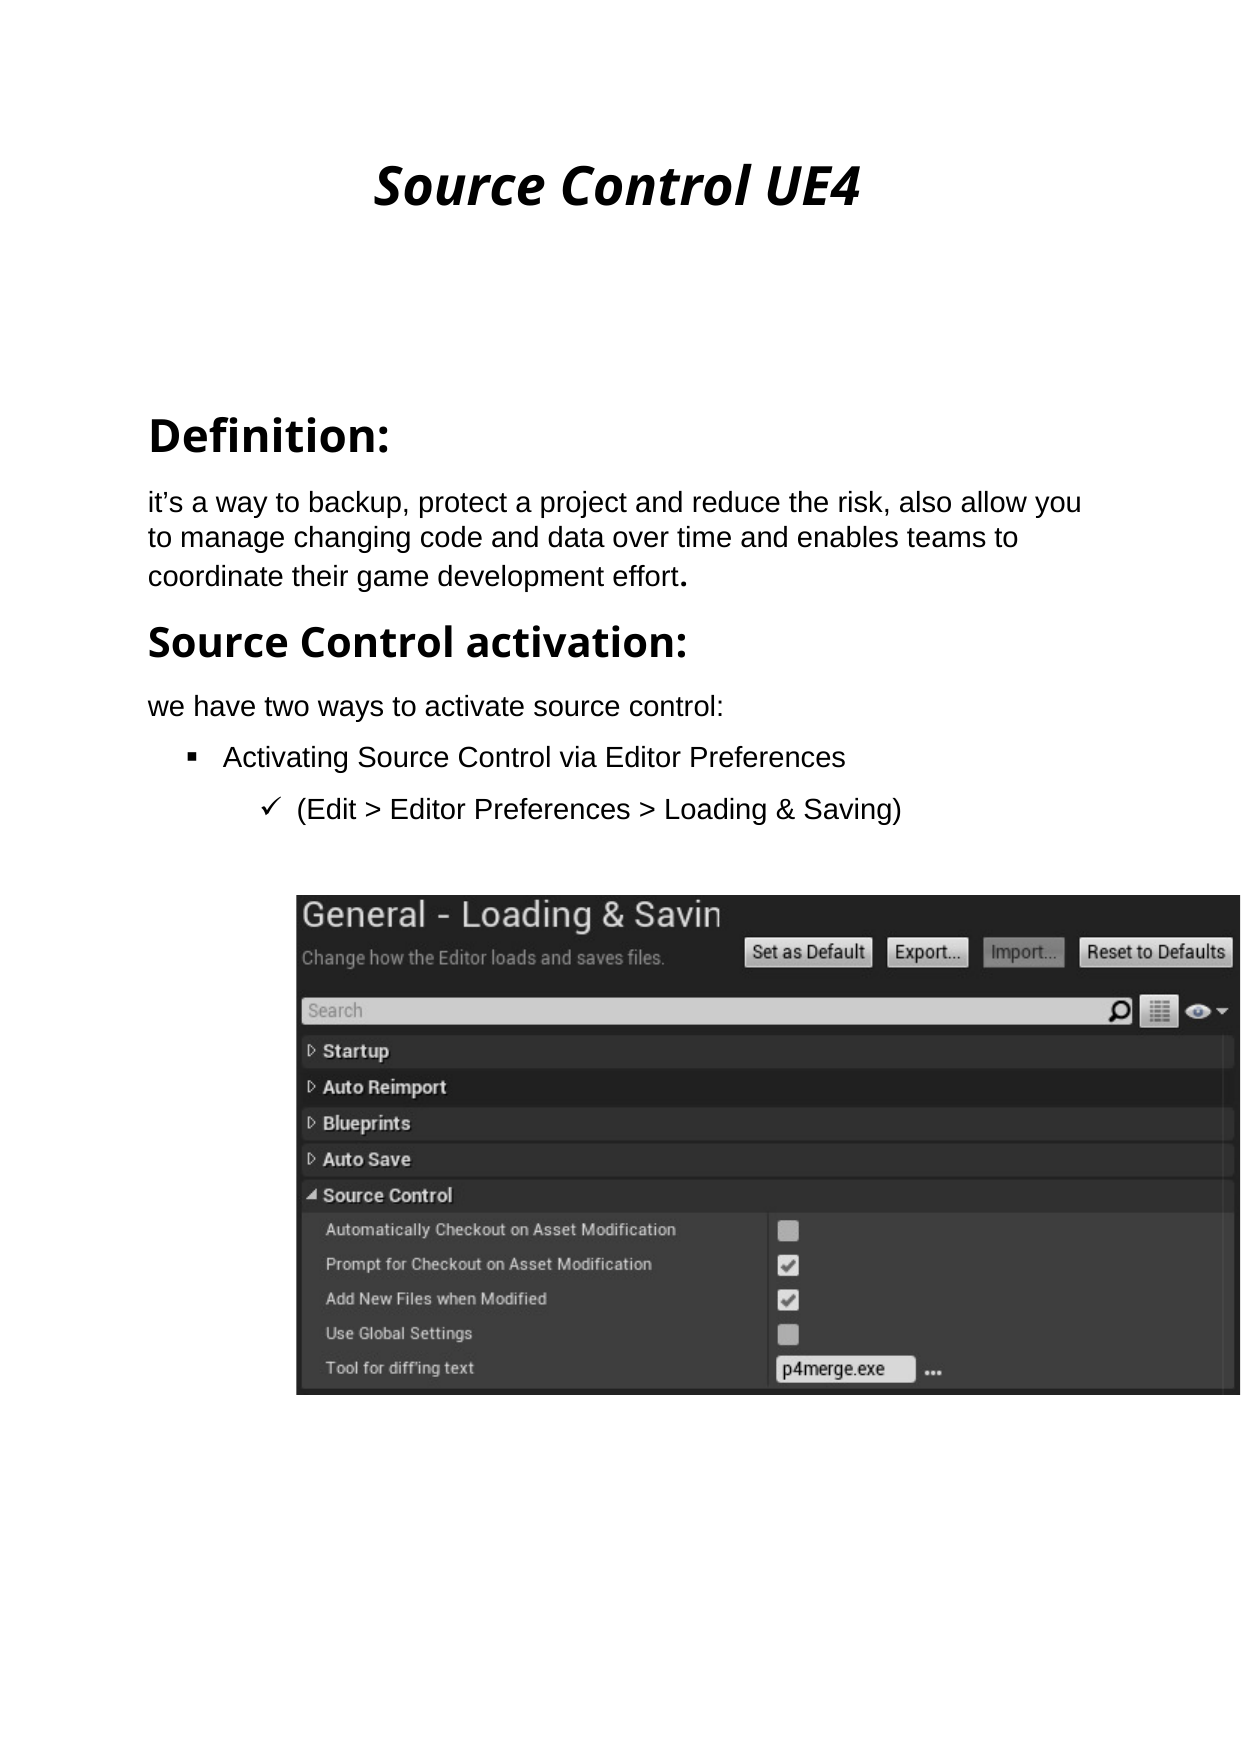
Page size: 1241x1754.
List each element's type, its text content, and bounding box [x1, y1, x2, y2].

text Source Control activation: [148, 613, 1093, 670]
text it’s a way to backup, protect a project and reduce the risk, also allow you to manage changing code and data over time and enables teams to coordinate their game development effort. [148, 485, 1093, 595]
list Activating Source Control via Editor Preferences [185, 740, 1093, 774]
list (Edit > Editor Preferences > Loading & Saving) [259, 792, 1093, 826]
text Definition: [148, 404, 1093, 466]
text Source Control UE4 [148, 148, 1093, 221]
text we have two ways to activate source control: [148, 689, 1093, 722]
